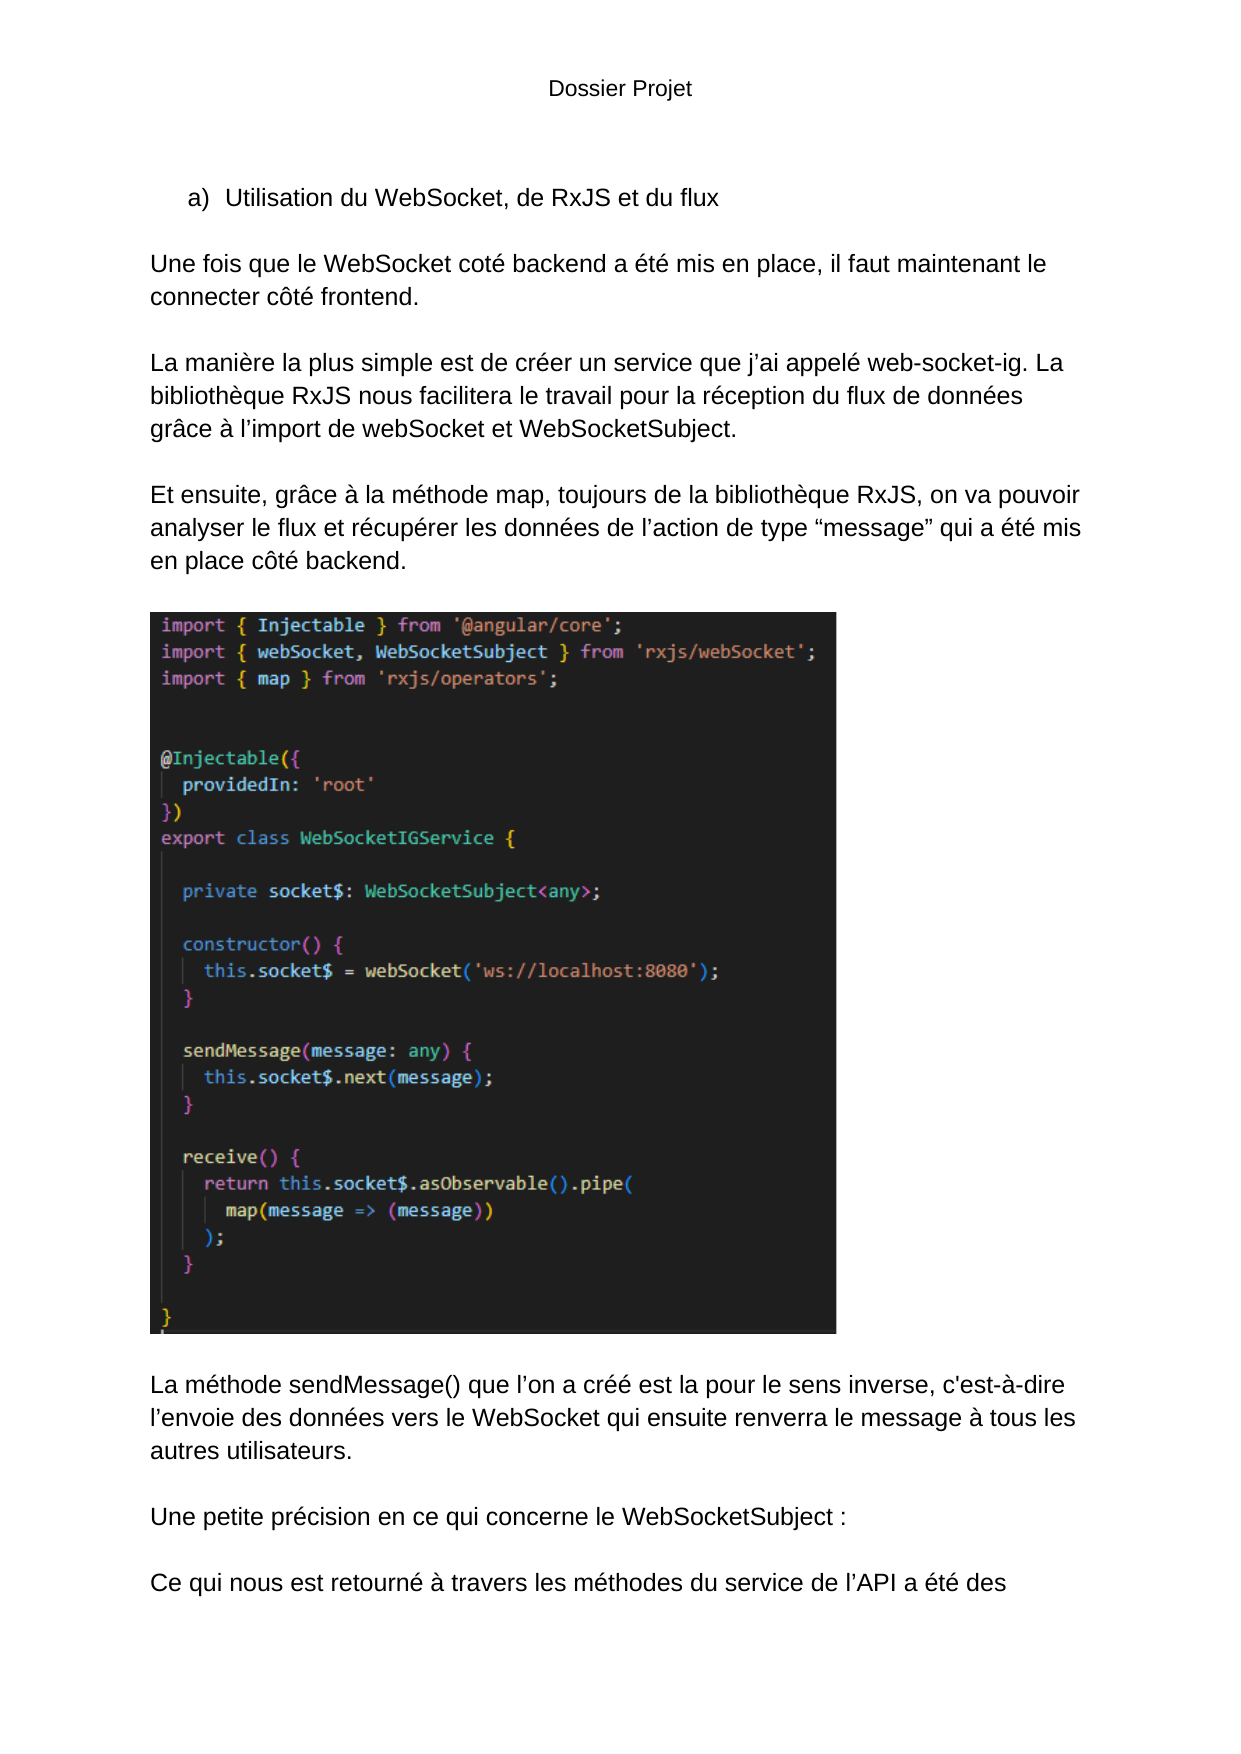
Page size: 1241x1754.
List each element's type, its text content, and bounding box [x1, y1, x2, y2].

text Une fois que le WebSocket coté backend a été mis en place, il faut maintenant le connecter côté frontend. [150, 249, 1090, 311]
text Ce qui nous est retourné à travers les méthodes du service de l’API a été des [150, 1568, 1090, 1597]
list Utilisation du WebSocket, de RxJS et du flux [187, 183, 1090, 212]
text Une petite précision en ce qui concerne le WebSocketSubject : [150, 1502, 1090, 1531]
text Et ensuite, grâce à la méthode map, toujours de la bibliothèque RxJS, on va pouvoir analyser le flux et récupérer les données de l’action de type “message” qui a été mis en place côté backend. [150, 480, 1090, 575]
picture [150, 612, 837, 1334]
text La manière la plus simple est de créer un service que j’ai appelé web-socket-ig. La bibliothèque RxJS nous facilitera le travail pour la réception du flux de données grâce à l’import de webSocket et WebSocketSubject. [150, 348, 1090, 443]
text La méthode sendMessage() que l’on a créé est la pour le sens inverse, c'est-à-dire l’envoie des données vers le WebSocket qui ensuite renverra le message à tous les autres utilisateurs. [150, 1370, 1090, 1465]
